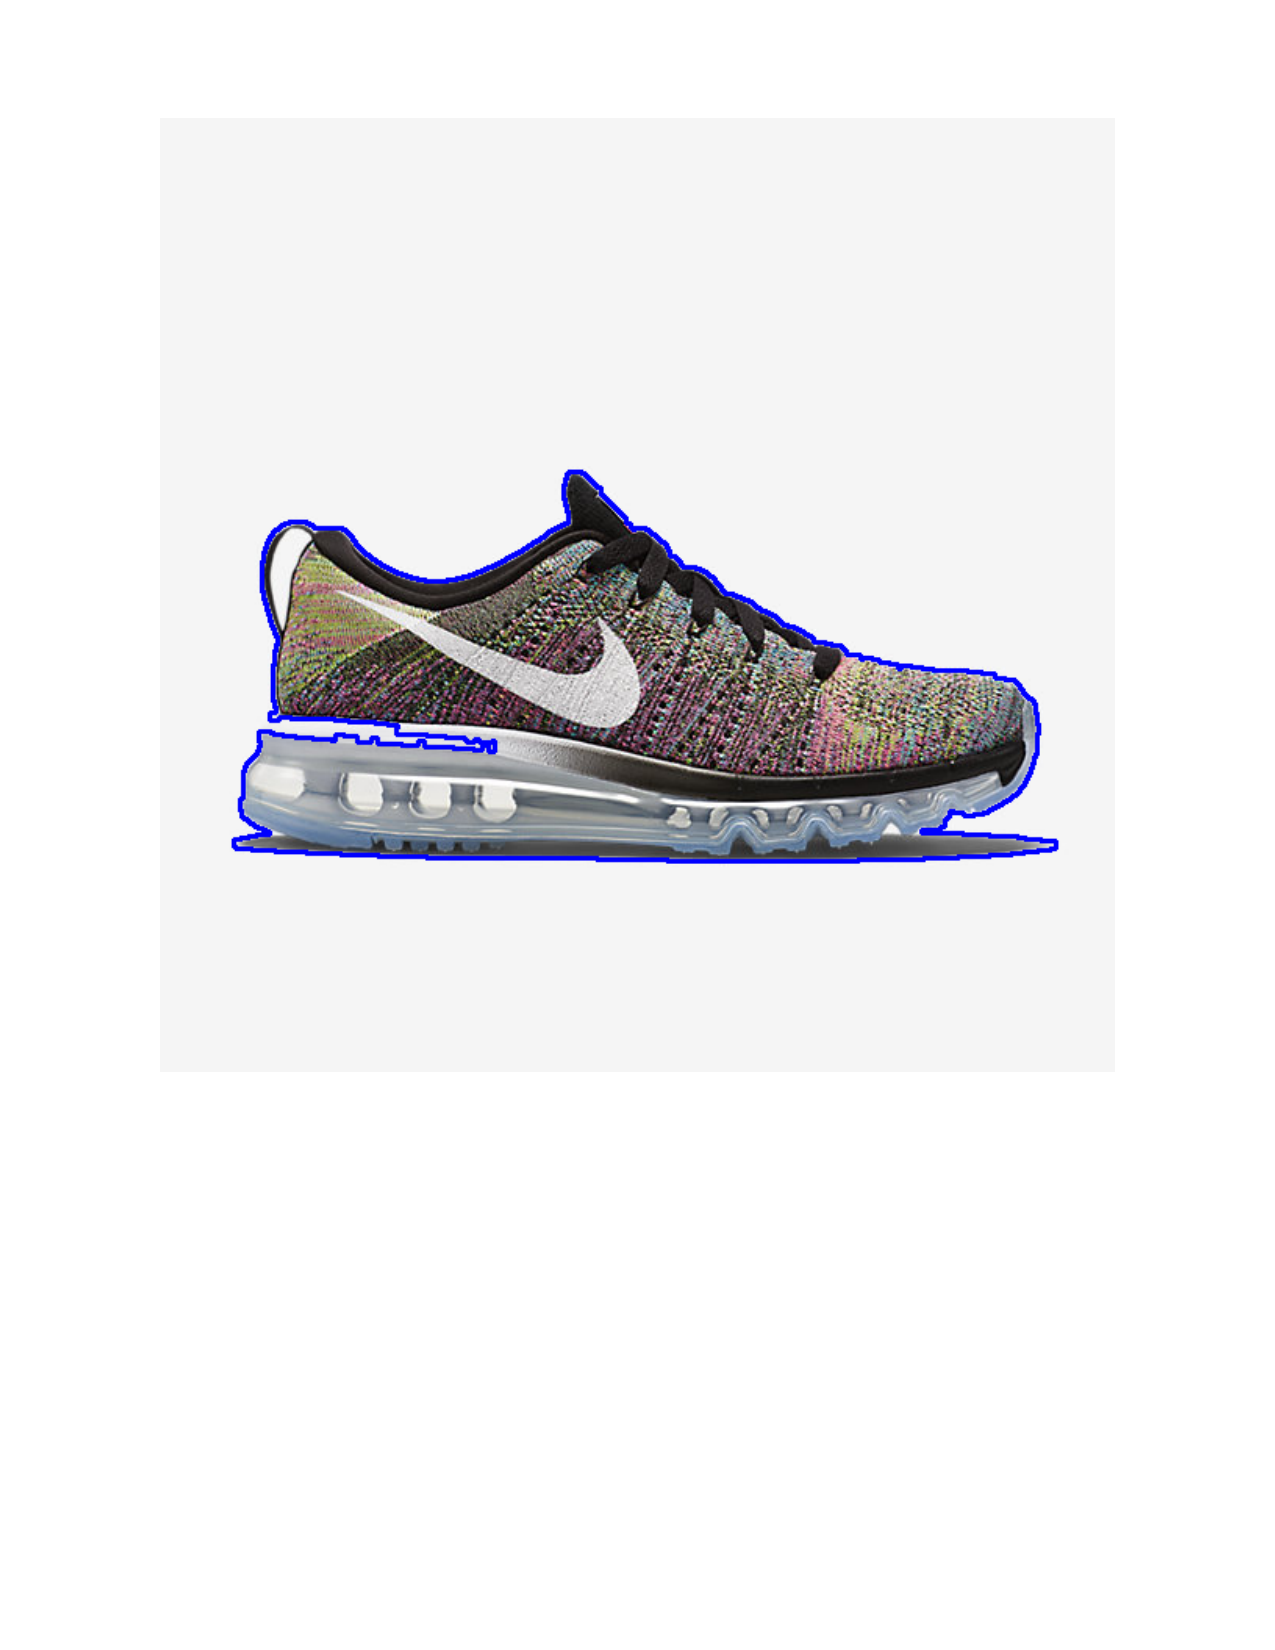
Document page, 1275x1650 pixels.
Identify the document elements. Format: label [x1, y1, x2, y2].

picture [160, 118, 1115, 1072]
